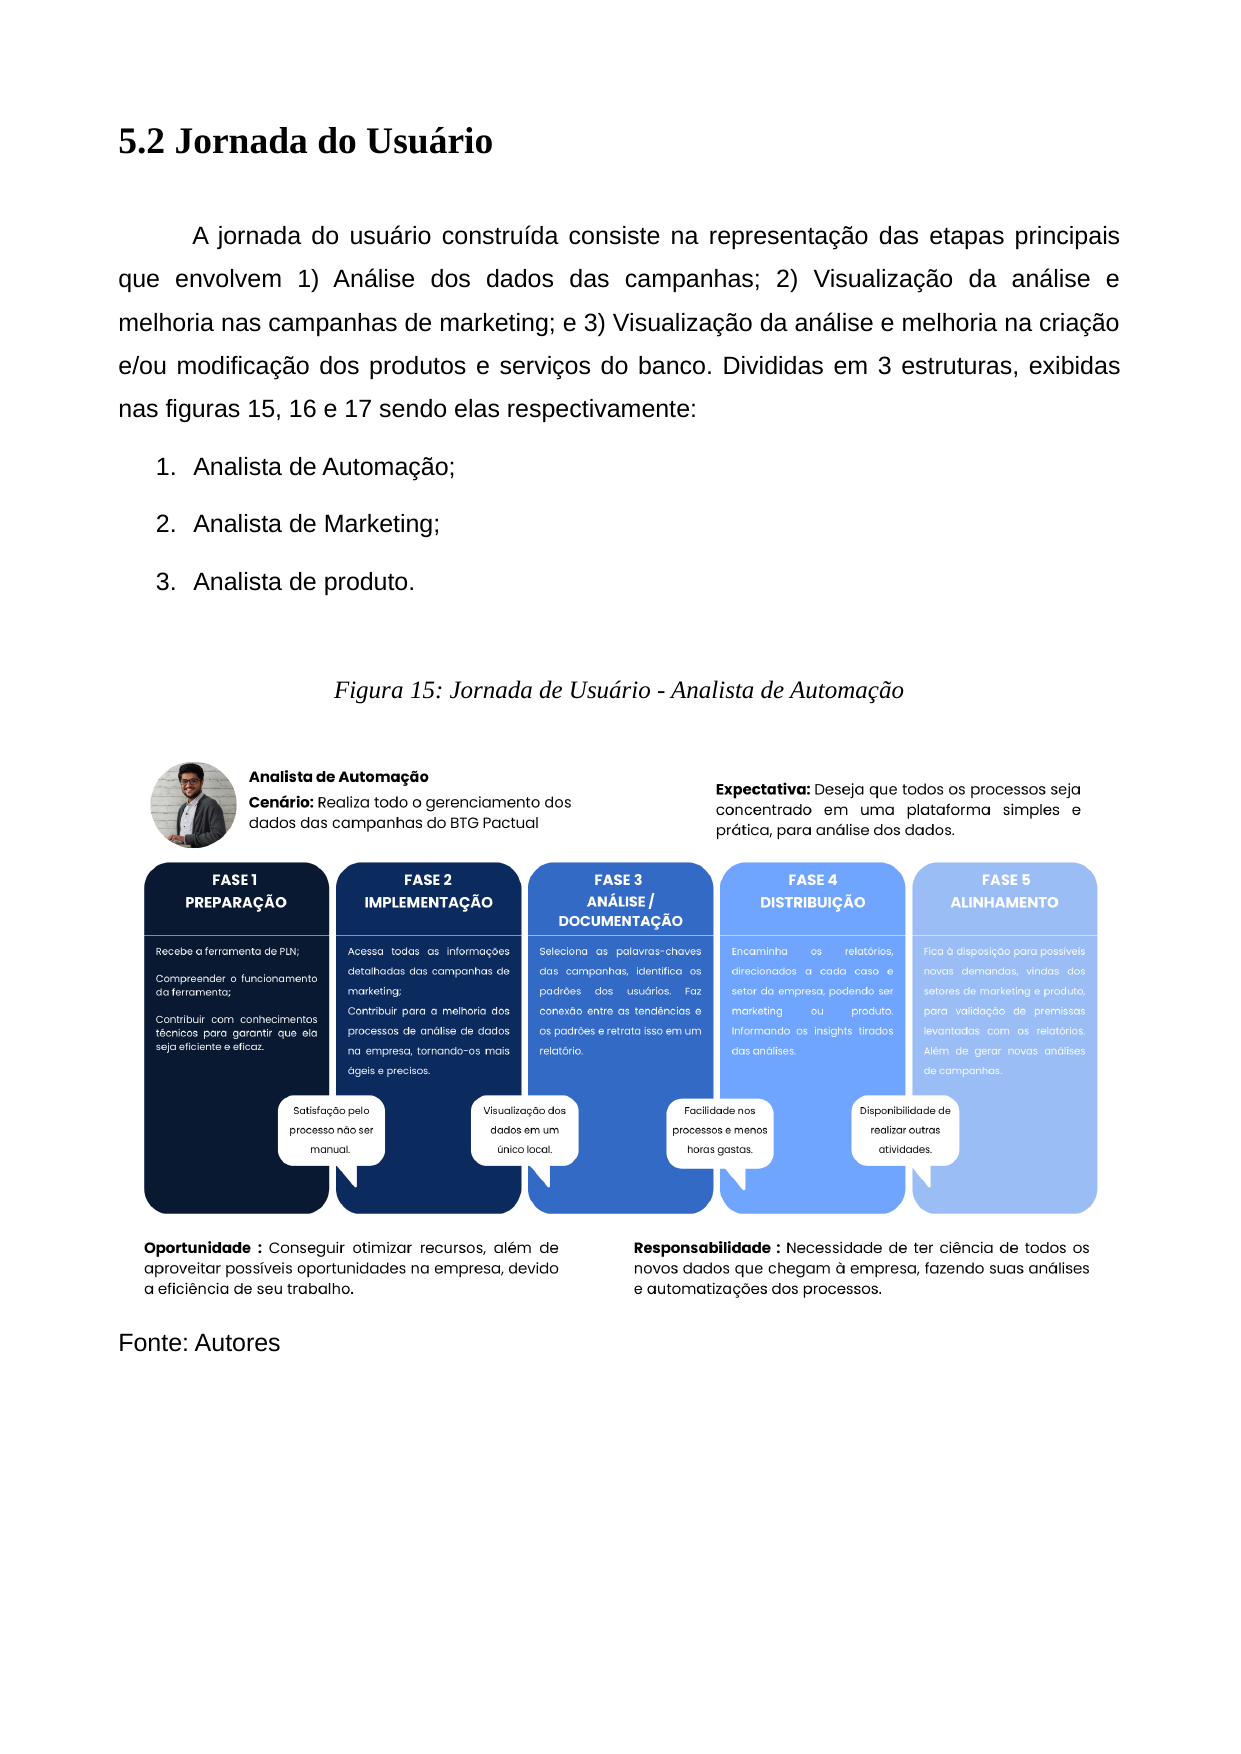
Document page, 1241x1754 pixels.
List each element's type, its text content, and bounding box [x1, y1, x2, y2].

text Fonte: Autores [118, 1314, 1122, 1357]
picture [118, 748, 1123, 1314]
text A jornada do usuário construída consiste na representação das etapas principais que envolvem 1) Análise dos dados das campanhas; 2) Visualização da análise e melhoria nas campanhas de marketing; e 3) Visualização da análise e melhoria na criação e/ou modificação dos produtos e serviços do banco. Divididas em 3 estruturas, exibidas nas figuras 15, 16 e 17 sendo elas respectivamente: [118, 221, 1122, 423]
list Analista de Automação; [156, 452, 1122, 480]
subtitle 5.2 Jornada do Usuário [118, 118, 1122, 161]
list Analista de Marketing; [156, 509, 1122, 538]
text Figura 15: Jornada de Usuário - Analista de Automação [118, 675, 1122, 703]
list Analista de produto. [156, 567, 1122, 596]
